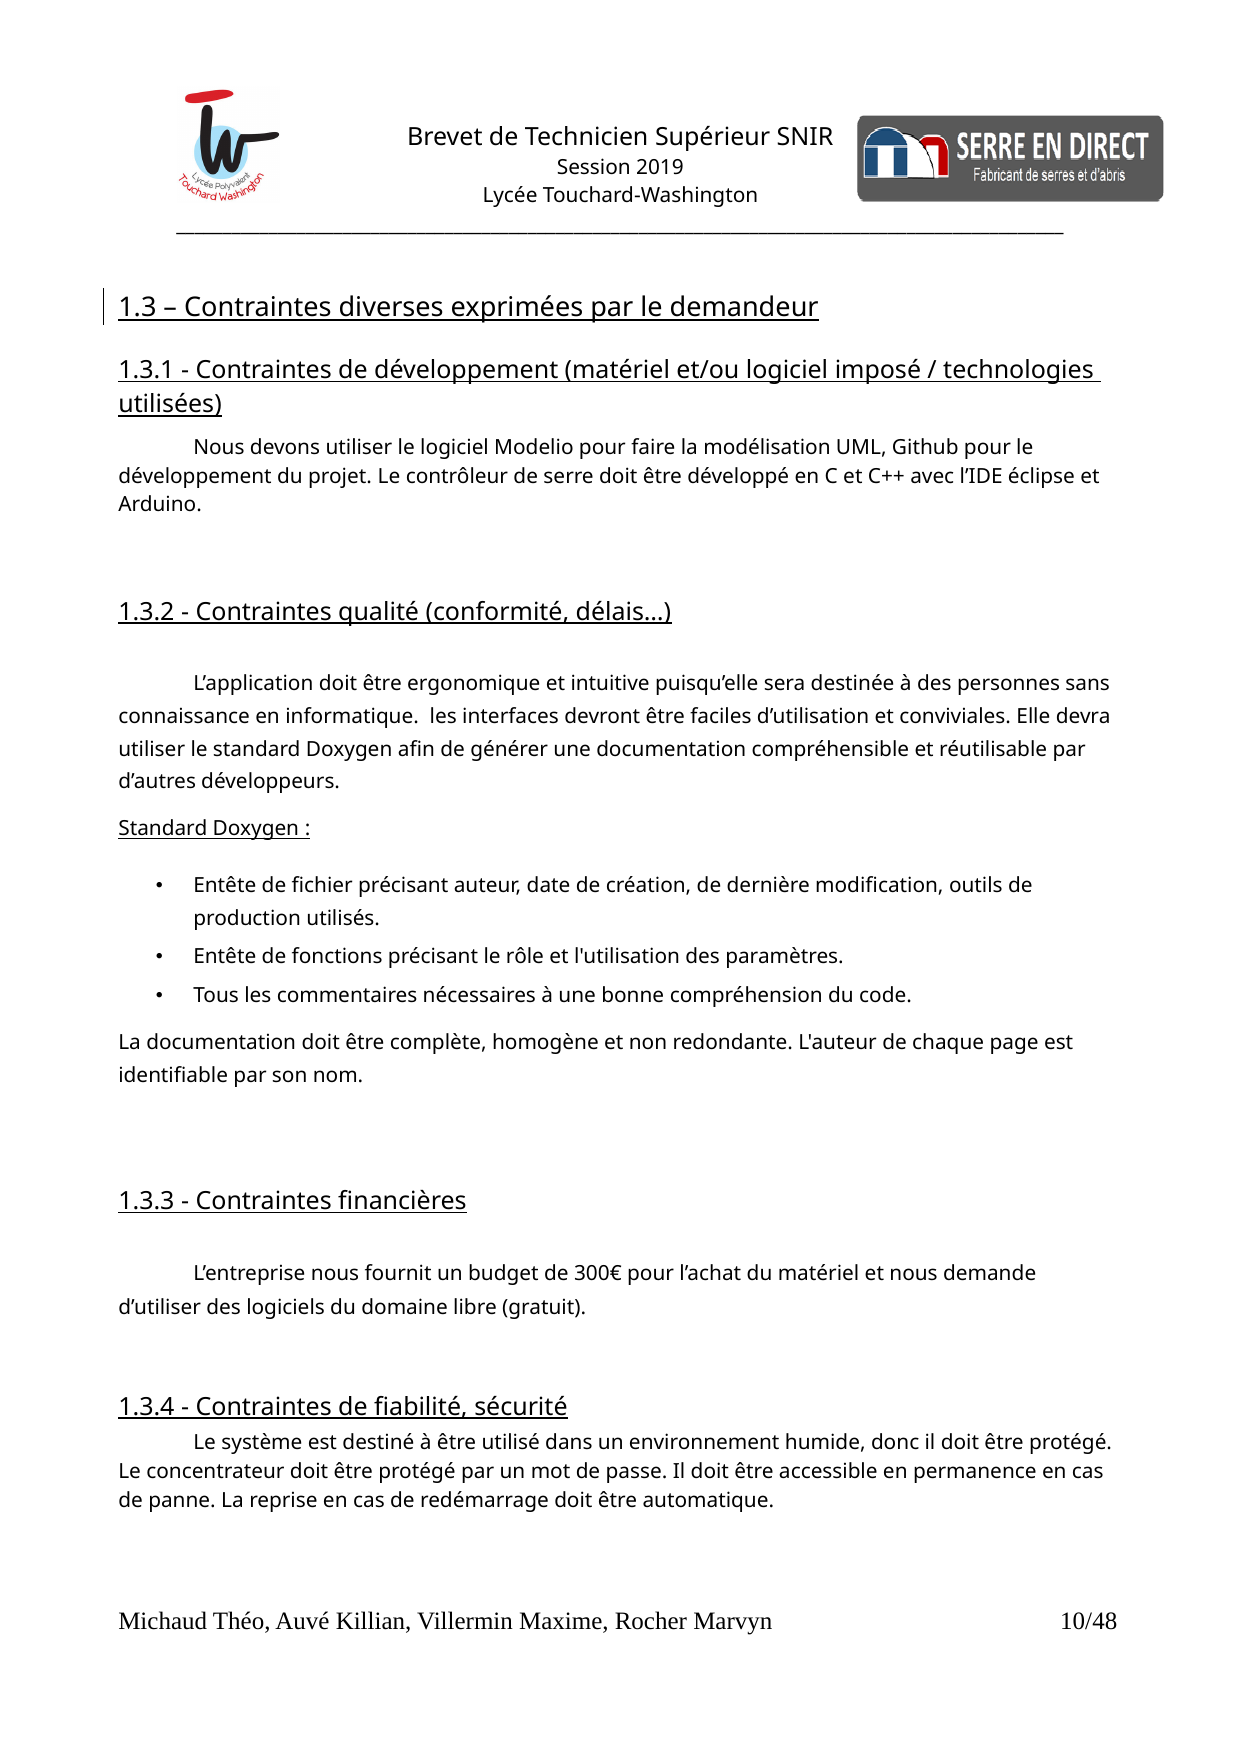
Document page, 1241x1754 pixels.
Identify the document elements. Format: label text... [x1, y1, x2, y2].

subtitle 1.3.1 - Contraintes de développement (matériel et/ou logiciel imposé / technologies utilisées) [118, 352, 1122, 420]
picture [852, 113, 1167, 206]
picture [176, 86, 281, 203]
text Nous devons utiliser le logiciel Modelio pour faire la modélisation UML, Github pour le développement du projet. Le contrôleur de serre doit être développé en C et C++ avec l’IDE éclipse et Arduino. [118, 432, 1122, 518]
text Le système est destiné à être utilisé dans un environnement humide, donc il doit être protégé. Le concentrateur doit être protégé par un mot de passe. Il doit être accessible en permanence en cas de panne. La reprise en cas de redémarrage doit être automatique. [118, 1422, 1122, 1513]
list Entête de fichier précisant auteur, date de création, de dernière modification, outils de production utilisés. [156, 870, 1122, 931]
subtitle 1.3.2 - Contraintes qualité (conformité, délais…) [118, 593, 1122, 627]
text La documentation doit être complète, homogène et non redondante. L'auteur de chaque page est identifiable par son nom. [118, 1027, 1122, 1088]
text 1.3.4 - Contraintes de fiabilité, sécurité [118, 1388, 1122, 1422]
subtitle 1.3.3 - Contraintes financières [118, 1183, 1122, 1217]
list Tous les commentaires nécessaires à une bonne compréhension du code. [156, 980, 1122, 1008]
text Standard Doxygen : [118, 813, 1122, 842]
subtitle 1.3 – Contraintes diverses exprimées par le demandeur [118, 288, 1122, 325]
text L’application doit être ergonomique et intuitive puisqu’elle sera destinée à des personnes sans connaissance en informatique. les interfaces devront être faciles d’utilisation et conviviales. Elle devra utiliser le standard Doxygen afin de générer une documentation compréhensible et réutilisable par d’autres développeurs. [118, 668, 1122, 795]
text L’entreprise nous fournit un budget de 300€ pour l’achat du matériel et nous demande d’utiliser des logiciels du domaine libre (gratuit). [118, 1258, 1122, 1320]
list Entête de fonctions précisant le rôle et l'utilisation des paramètres. [156, 941, 1122, 970]
